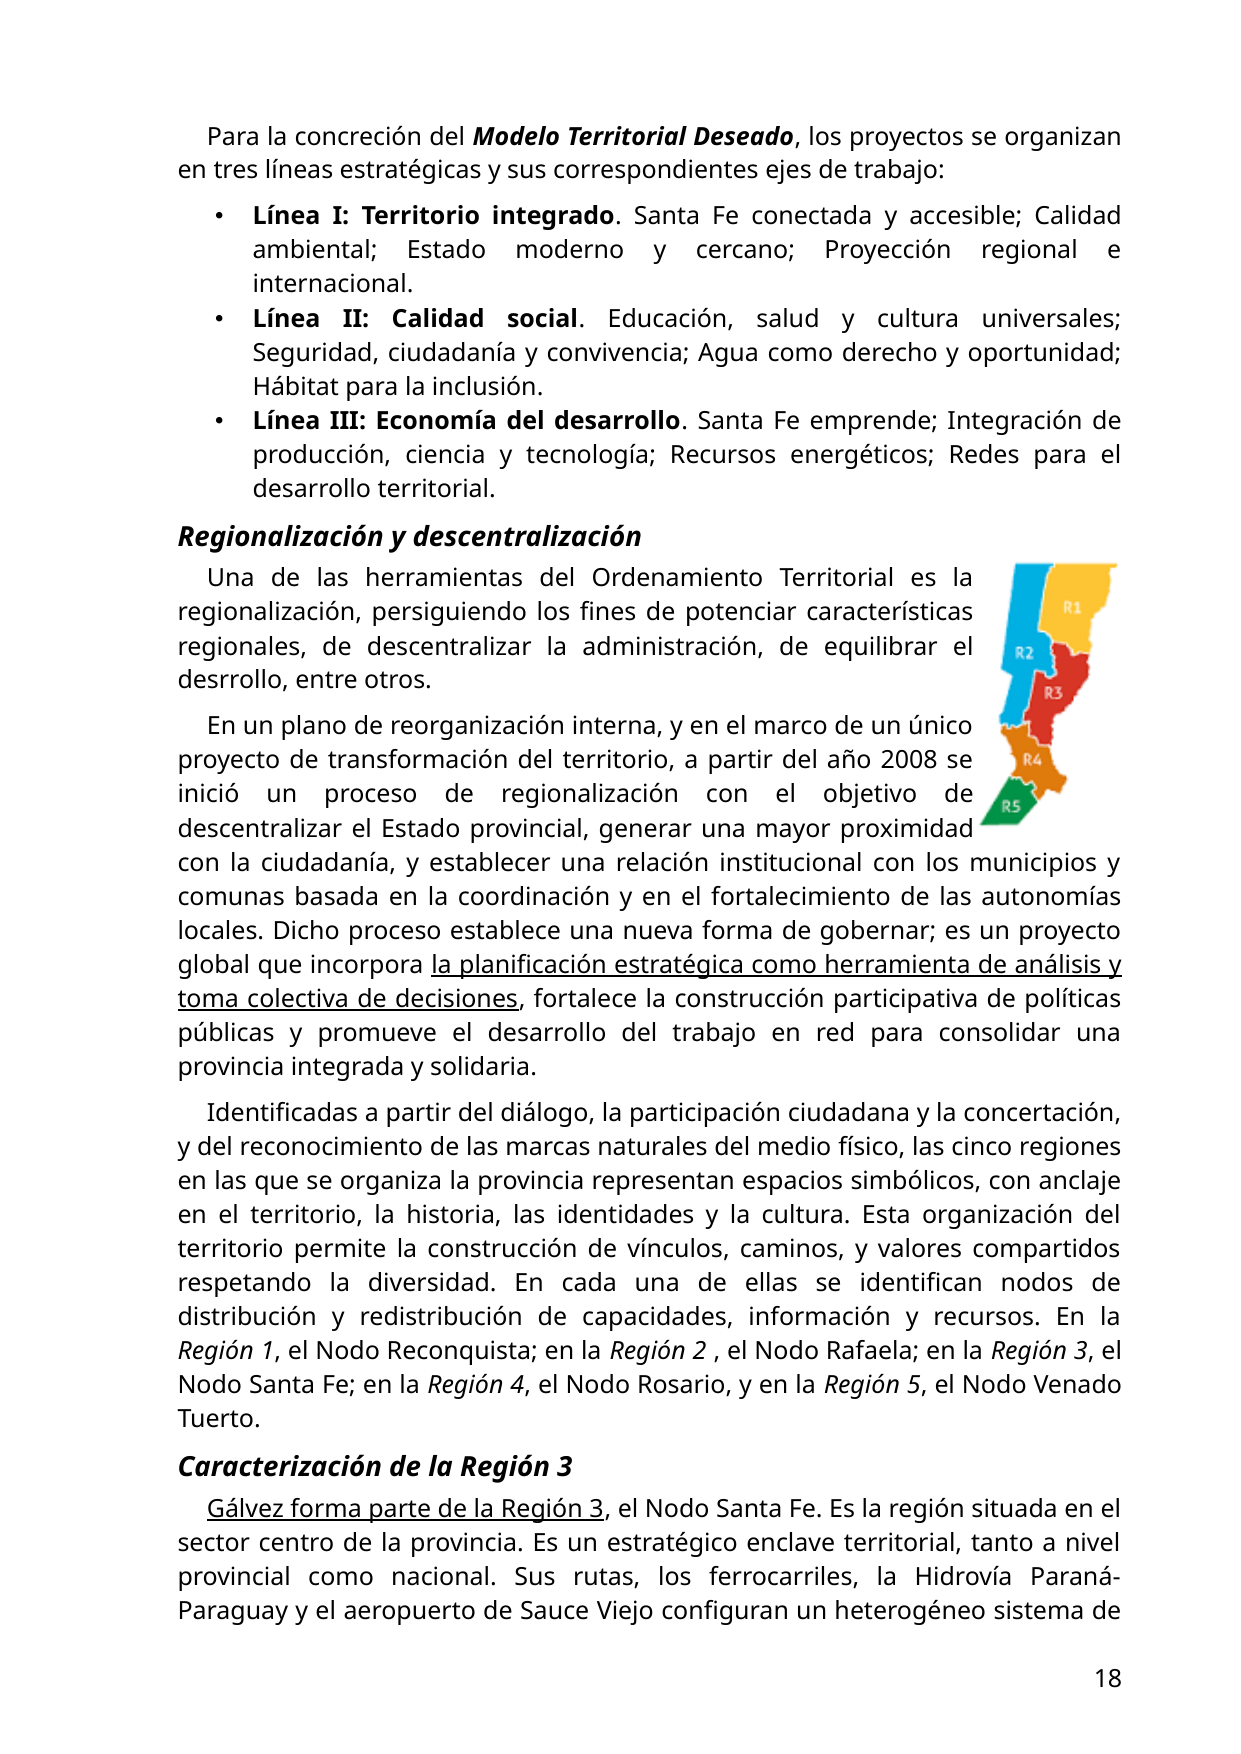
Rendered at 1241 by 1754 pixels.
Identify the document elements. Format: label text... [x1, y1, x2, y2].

list Línea III: Economía del desarrollo. Santa Fe emprende; Integración de producción, ciencia y tecnología; Recursos energéticos; Redes para el desarrollo territorial. [215, 402, 1122, 504]
text Identificadas a partir del diálogo, la participación ciudadana y la concertación, y del reconocimiento de las marcas naturales del medio físico, las cinco regiones en las que se organiza la provincia representan espacios simbólicos, con anclaje en el territorio, la historia, las identidades y la cultura. Esta organización del territorio permite la construcción de vínculos, caminos, y valores compartidos respetando la diversidad. En cada una de ellas se identifican nodos de distribución y redistribución de capacidades, información y recursos. En la Región 1, el Nodo Reconquista; en la Región 2 , el Nodo Rafaela; en la Región 3, el Nodo Santa Fe; en la Región 4, el Nodo Rosario, y en la Región 5, el Nodo Venado Tuerto. [177, 1094, 1122, 1435]
text Gálvez forma parte de la Región 3, el Nodo Santa Fe. Es la región situada en el sector centro de la provincia. Es un estratégico enclave territorial, tanto a nivel provincial como nacional. Sus rutas, los ferrocarriles, la Hidrovía Paraná-Paraguay y el aeropuerto de Sauce Viejo configuran un heterogéneo sistema de [177, 1491, 1122, 1627]
subtitle Caracterización de la Región 3 [177, 1447, 1122, 1484]
text Para la concreción del Modelo Territorial Deseado, los proyectos se organizan en tres líneas estratégicas y sus correspondientes ejes de trabajo: [177, 118, 1122, 186]
text En un plano de reorganización interna, y en el marco de un único proyecto de transformación del territorio, a partir del año 2008 se inició un proceso de regionalización con el objetivo de descentralizar el Estado provincial, generar una mayor proximidad con la ciudadanía, y establecer una relación institucional con los municipios y comunas basada en la coordinación y en el fortalecimiento de las autonomías locales. Dicho proceso establece una nueva forma de gobernar; es un proyecto global que incorpora la planificación estratégica como herramienta de análisis y toma colectiva de decisiones, fortalece la construcción participativa de políticas públicas y promueve el desarrollo del trabajo en red para consolidar una provincia integrada y solidaria. [177, 708, 1122, 1083]
text Una de las herramientas del Ordenamiento Territorial es la regionalización, persiguiendo los fines de potenciar características regionales, de descentralizar la administración, de equilibrar el desrrollo, entre otros. [177, 560, 974, 696]
list Línea II: Calidad social. Educación, salud y cultura universales; Seguridad, ciudadanía y convivencia; Agua como derecho y oportunidad; Hábitat para la inclusión. [215, 300, 1122, 402]
subtitle Regionalización y descentralización [177, 516, 1122, 554]
list Línea I: Territorio integrado. Santa Fe conectada y accesible; Calidad ambiental; Estado moderno y cercano; Proyección regional e internacional. [215, 198, 1122, 300]
picture [974, 560, 1123, 829]
